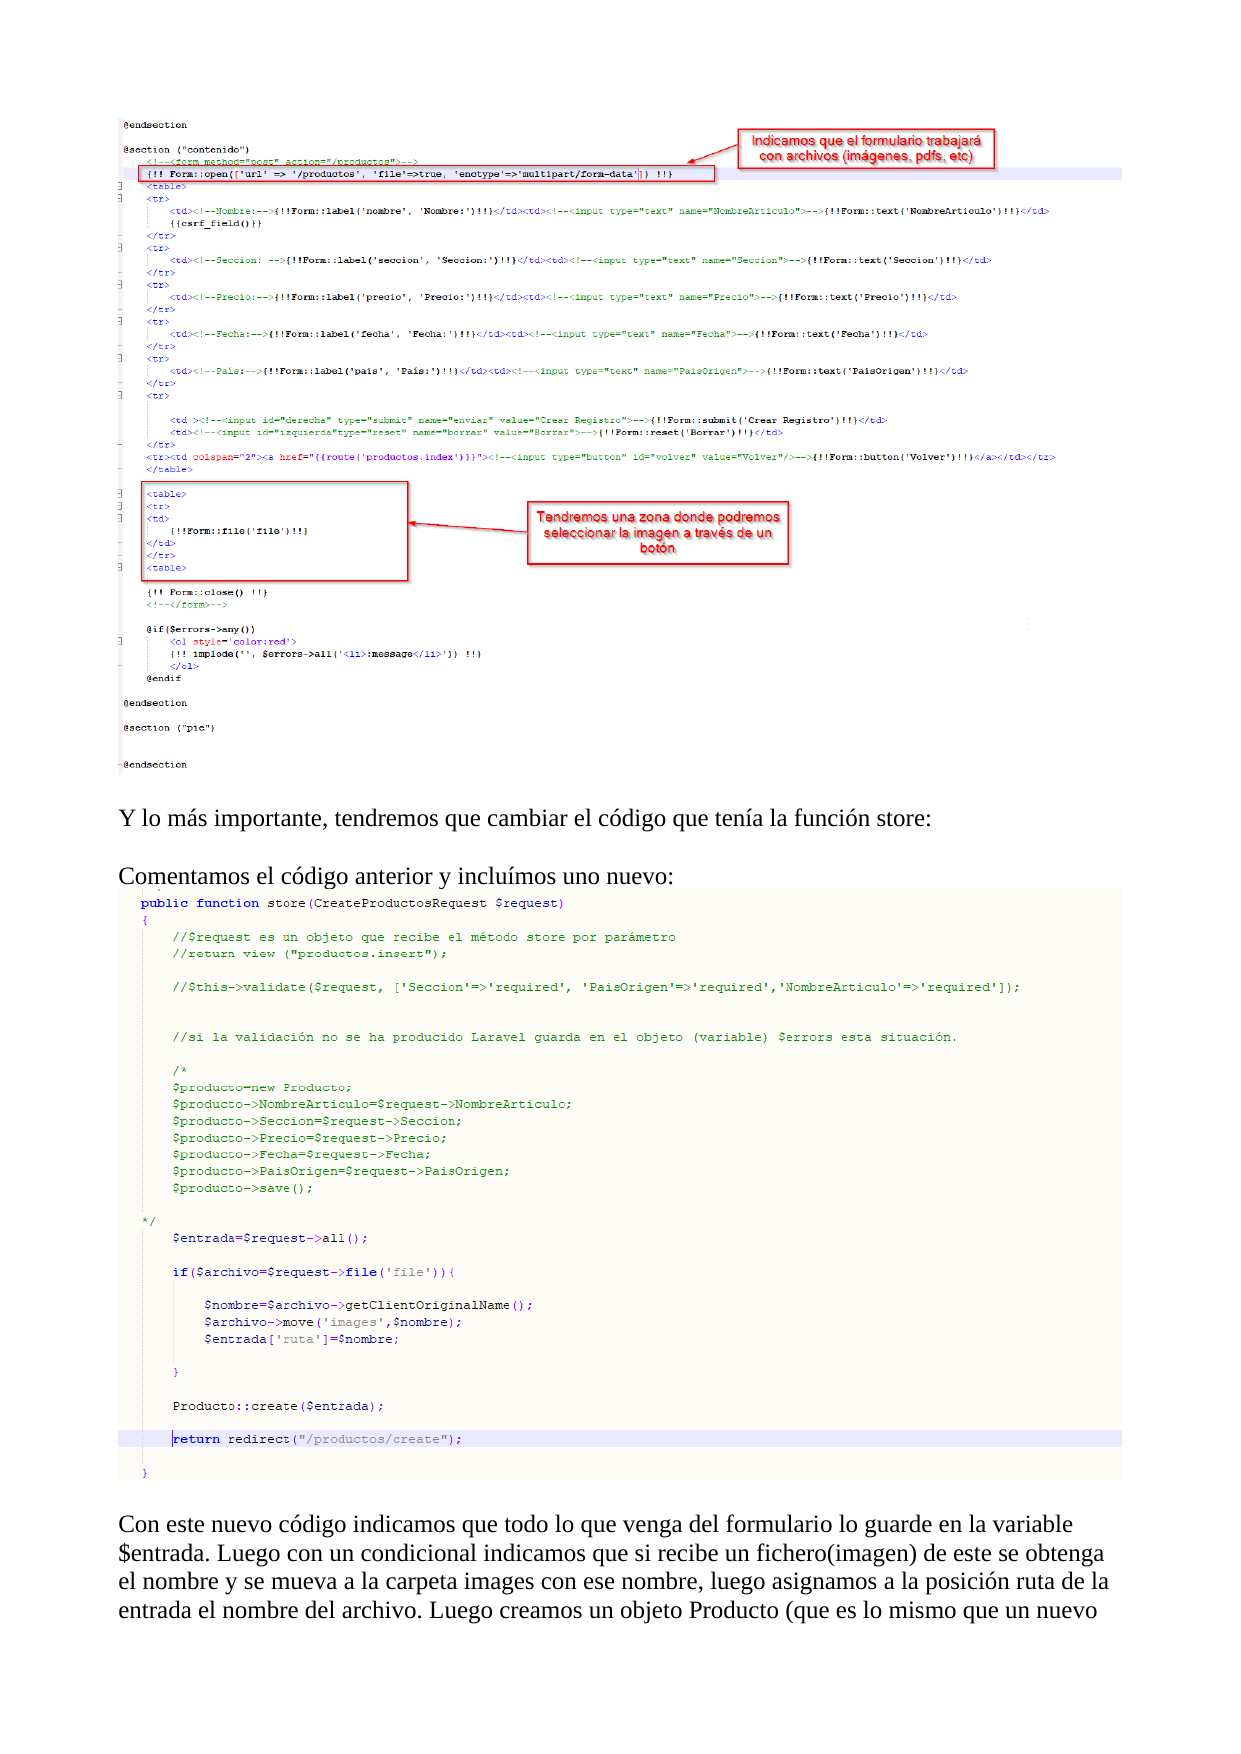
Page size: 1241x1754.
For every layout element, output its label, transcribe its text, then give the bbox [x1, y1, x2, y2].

picture [118, 118, 1122, 775]
text Comentamos el código anterior y incluímos uno nuevo: [118, 861, 1122, 889]
picture [118, 889, 1122, 1481]
text Y lo más importante, tendremos que cambiar el código que tenía la función store: [118, 803, 1122, 832]
text Con este nuevo código indicamos que todo lo que venga del formulario lo guarde en la variable $entrada. Luego con un condicional indicamos que si recibe un fichero(imagen) de este se obtenga el nombre y se mueva a la carpeta images con ese nombre, luego asignamos a la posición ruta de la entrada el nombre del archivo. Luego creamos un objeto Producto (que es lo mismo que un nuevo [118, 1509, 1122, 1624]
